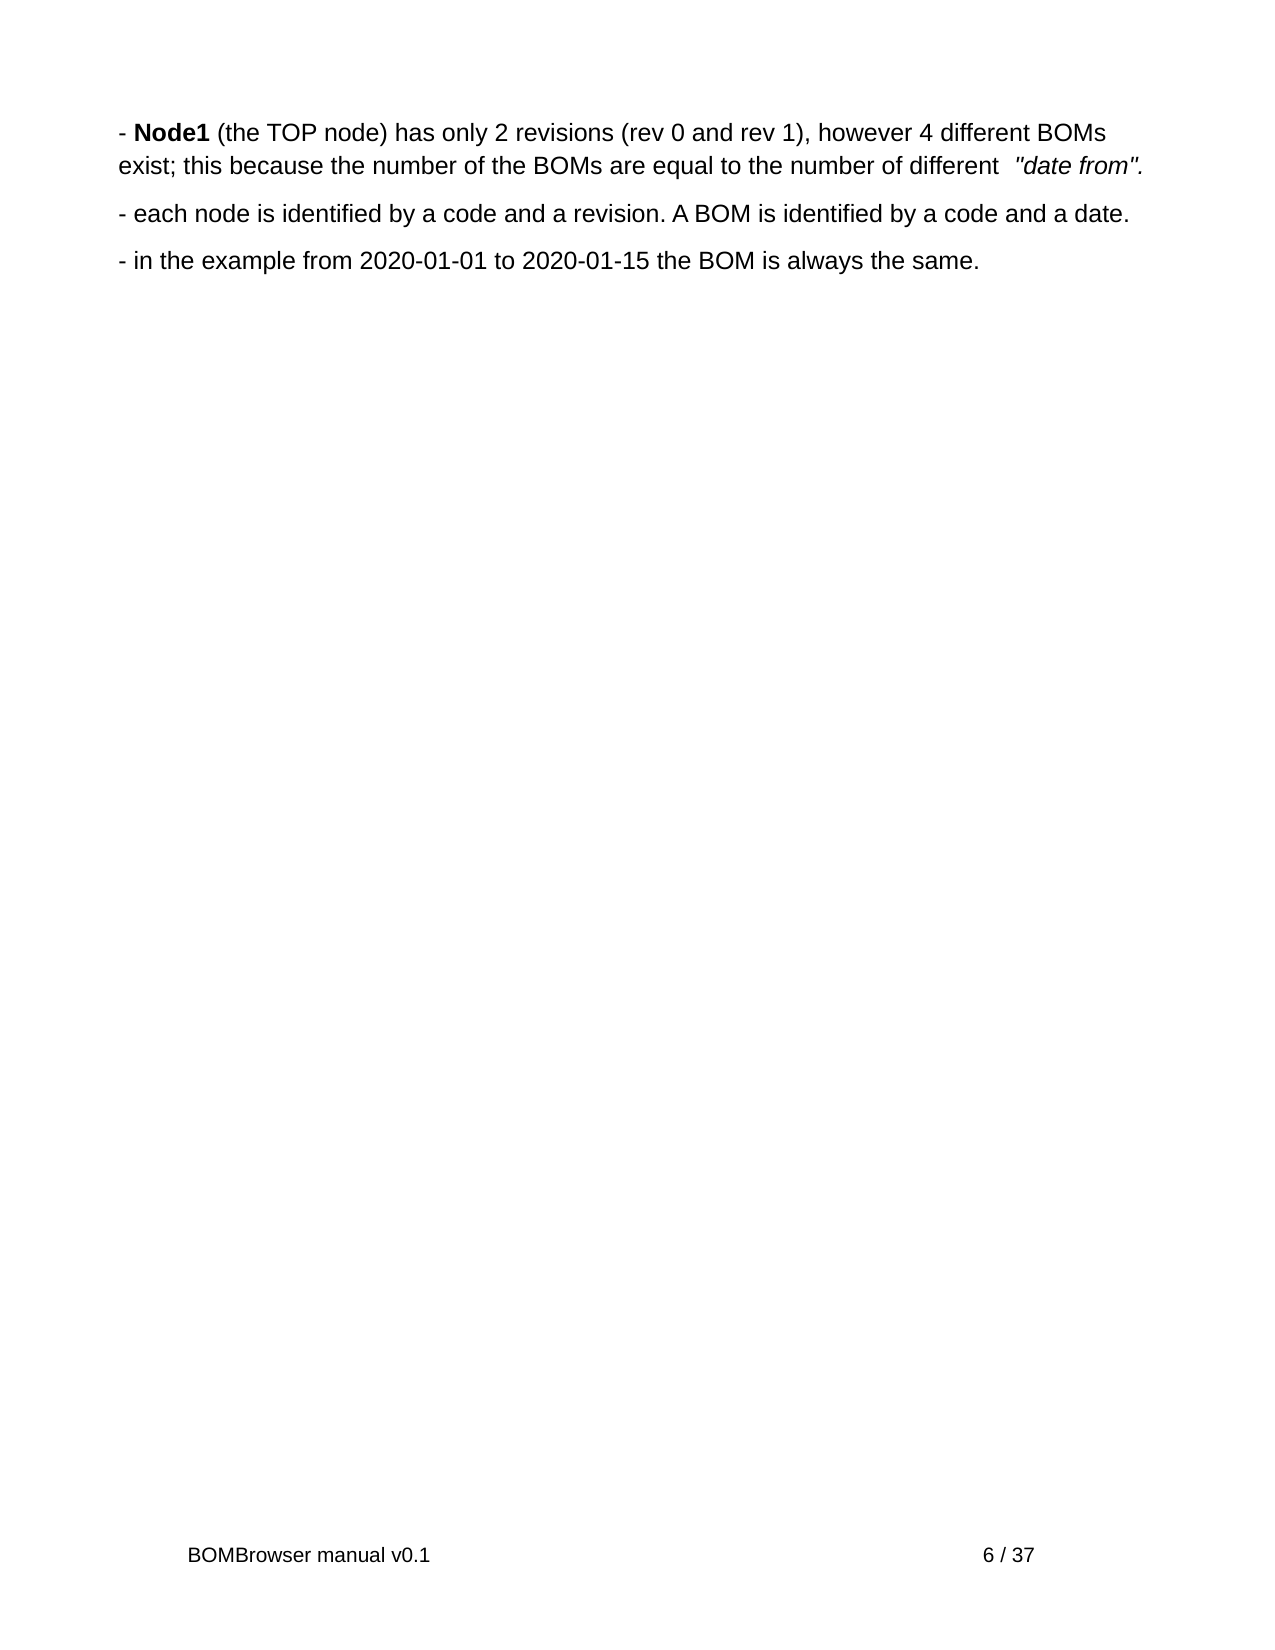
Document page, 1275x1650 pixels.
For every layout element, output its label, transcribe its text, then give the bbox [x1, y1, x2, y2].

text - in the example from 2020-01-01 to 2020-01-15 the BOM is always the same. [118, 246, 1157, 275]
text - Node1 (the TOP node) has only 2 revisions (rev 0 and rev 1), however 4 different BOMs exist; this because the number of the BOMs are equal to the number of different "date from". [118, 118, 1157, 180]
text - each node is identified by a code and a revision. A BOM is identified by a code and a date. [118, 199, 1157, 227]
